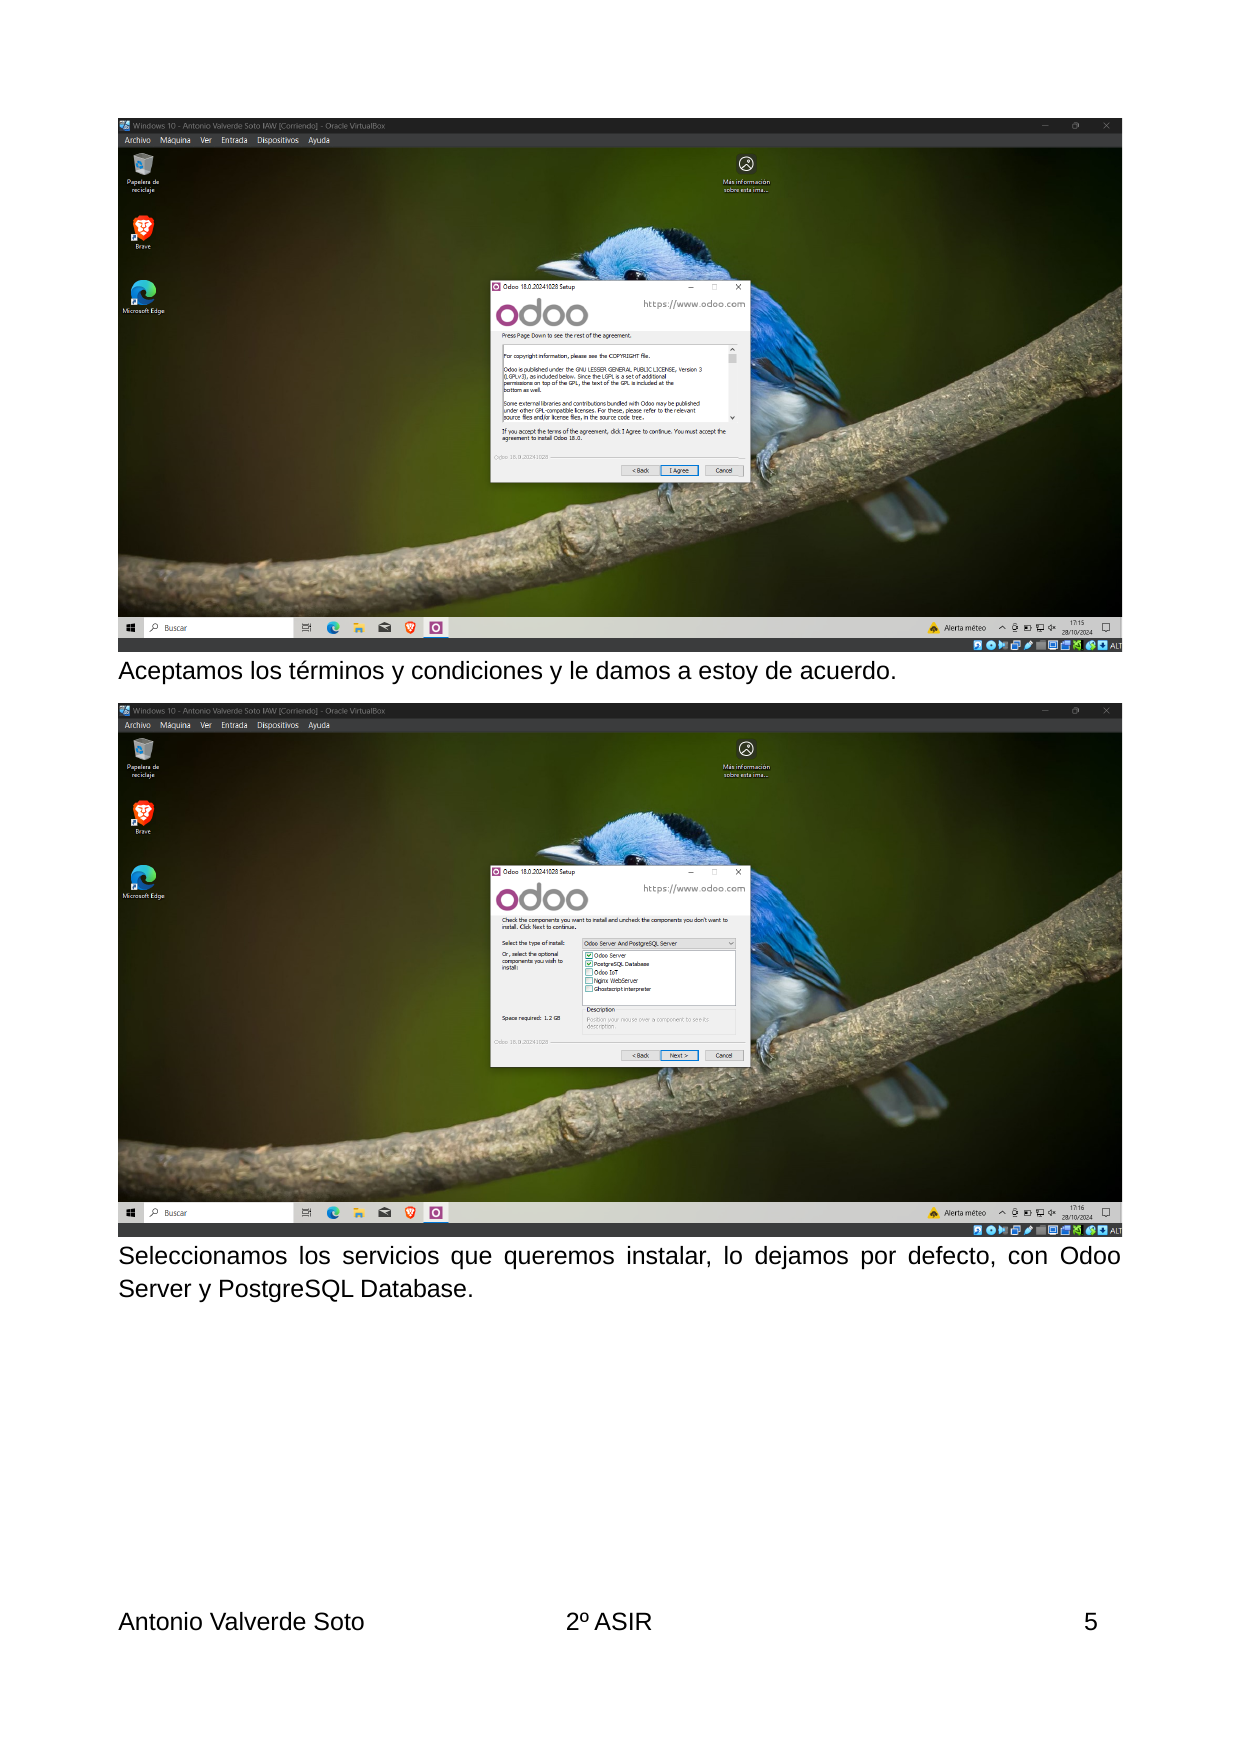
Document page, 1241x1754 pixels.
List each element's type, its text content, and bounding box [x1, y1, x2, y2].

picture [118, 703, 1123, 1237]
text Aceptamos los términos y condiciones y le damos a estoy de acuerdo. [118, 652, 1122, 684]
text Seleccionamos los servicios que queremos instalar, lo dejamos por defecto, con Odoo Server y PostgreSQL Database. [118, 1237, 1122, 1303]
picture [118, 118, 1123, 652]
